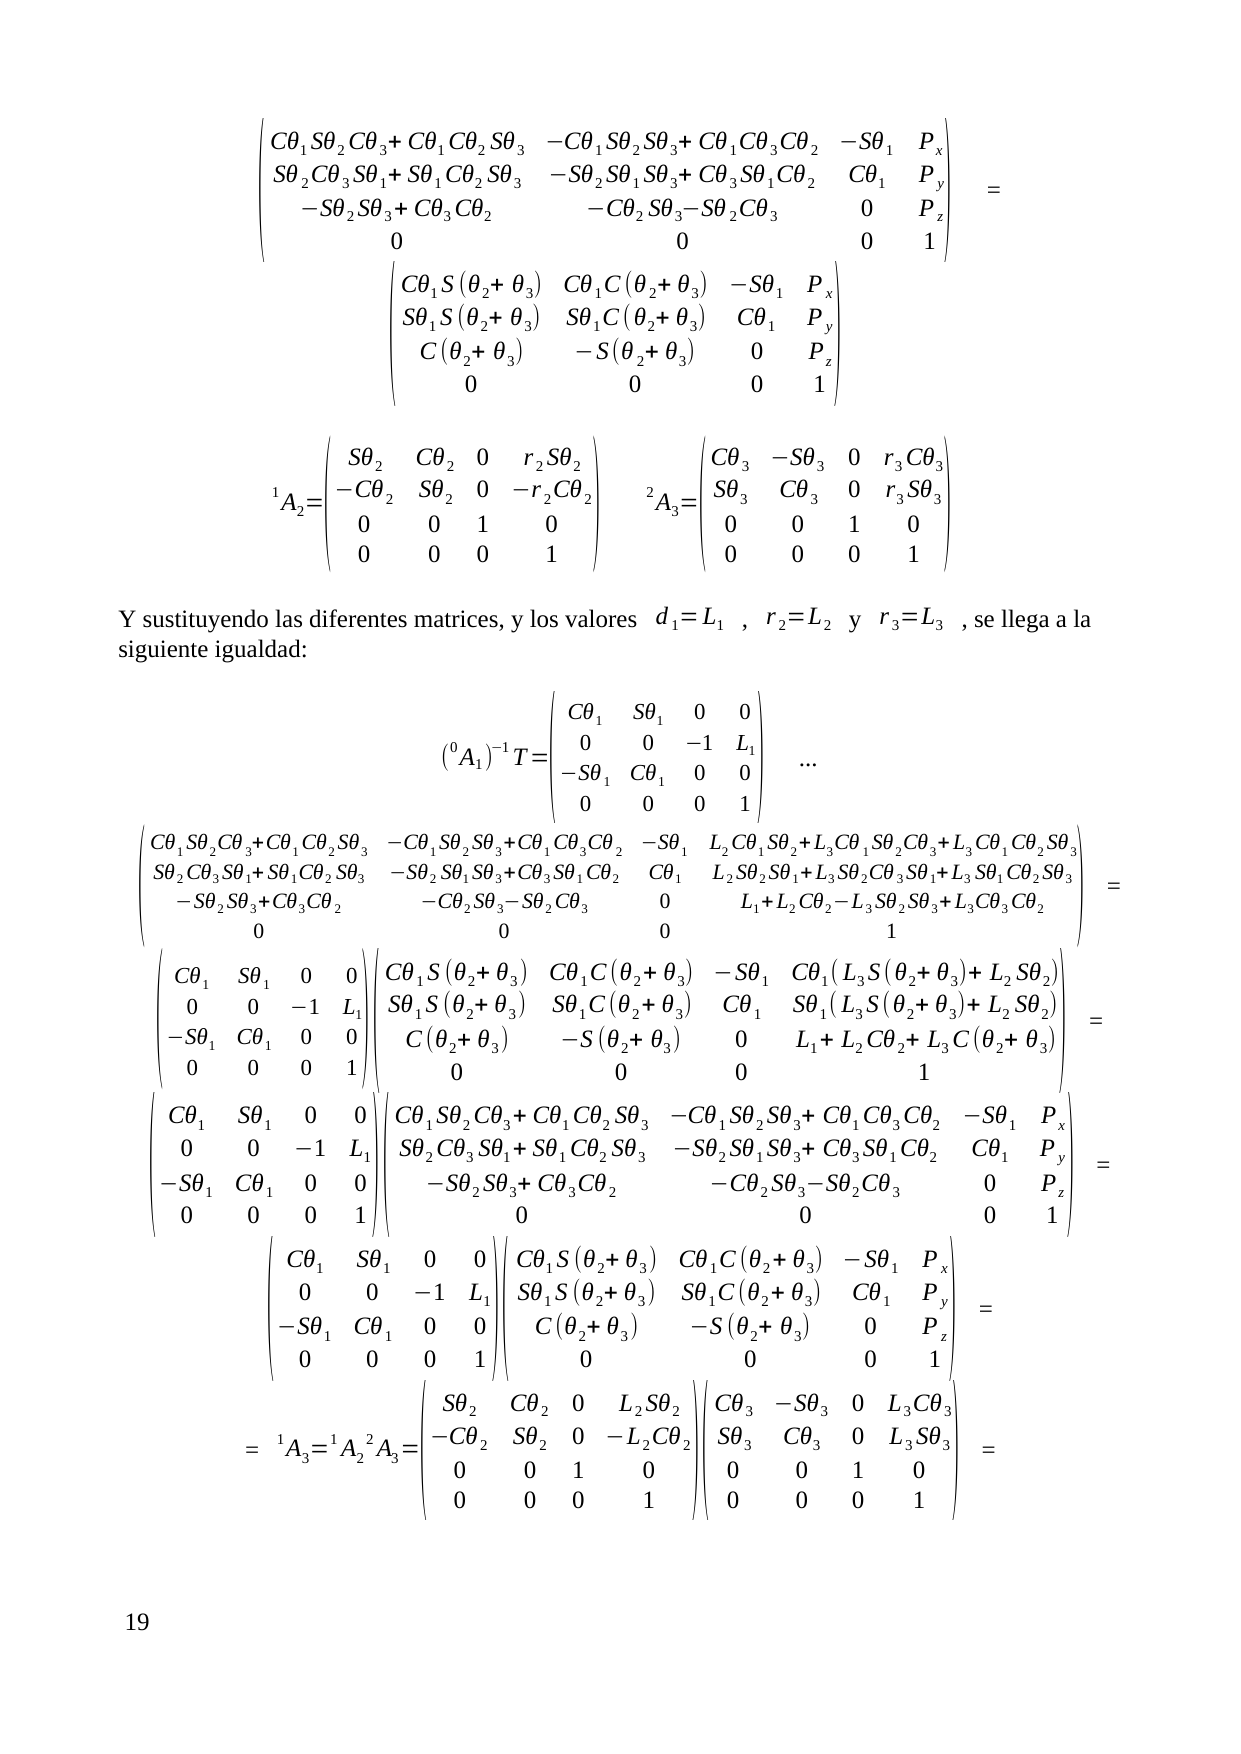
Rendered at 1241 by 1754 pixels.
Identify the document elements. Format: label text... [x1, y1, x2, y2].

text Y sustituyendo las diferentes matrices, y los valores,y, se llega a la siguiente igualdad: [118, 602, 1122, 663]
text == [118, 1380, 1122, 1520]
text = [118, 1236, 1122, 1380]
text = [118, 823, 1122, 949]
text = [118, 118, 1122, 261]
text = [118, 949, 1122, 1092]
text = [118, 1092, 1122, 1236]
text ... [118, 691, 1122, 823]
